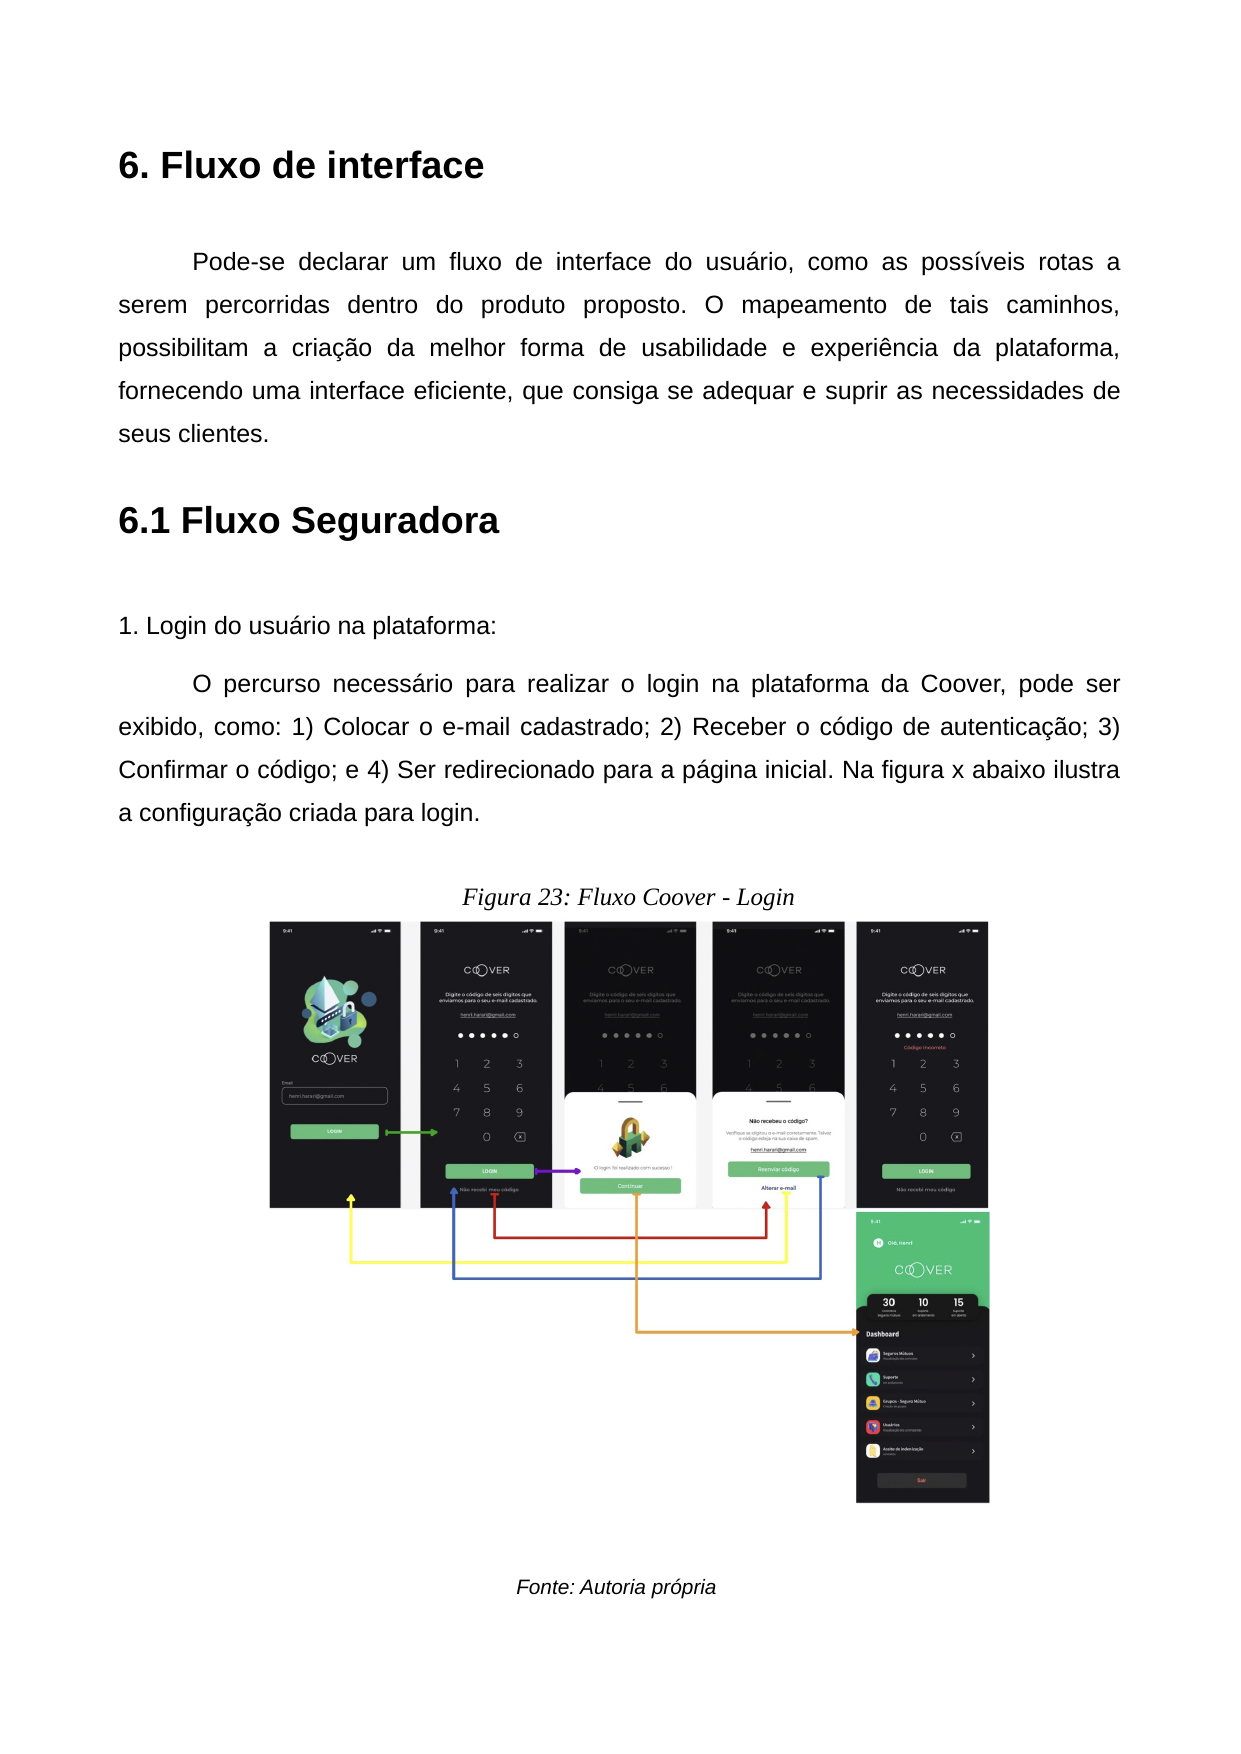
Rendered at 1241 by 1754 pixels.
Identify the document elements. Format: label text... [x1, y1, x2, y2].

text Pode-se declarar um fluxo de interface do usuário, como as possíveis rotas a serem percorridas dentro do produto proposto. O mapeamento de tais caminhos, possibilitam a criação da melhor forma de usabilidade e experiência da plataforma, fornecendo uma interface eficiente, que consiga se adequar e suprir as necessidades de seus clientes. [118, 247, 1122, 448]
subtitle 6.1 Fluxo Seguradora [118, 498, 1122, 541]
text O percurso necessário para realizar o login na plataforma da Coover, pode ser exibido, como: 1) Colocar o e-mail cadastrado; 2) Receber o código de autenticação; 3) Confirmar o código; e 4) Ser redirecionado para a página inicial. Na figura x abaixo ilustra a configuração criada para login. [118, 669, 1122, 827]
subtitle 6. Fluxo de interface [118, 143, 1122, 187]
text Figura 23: Fluxo Coover - Login [260, 882, 999, 911]
text 1. Login do usuário na plataforma: [118, 611, 1122, 640]
picture [260, 911, 999, 1512]
text Fonte: Autoria própria [118, 1575, 1122, 1599]
